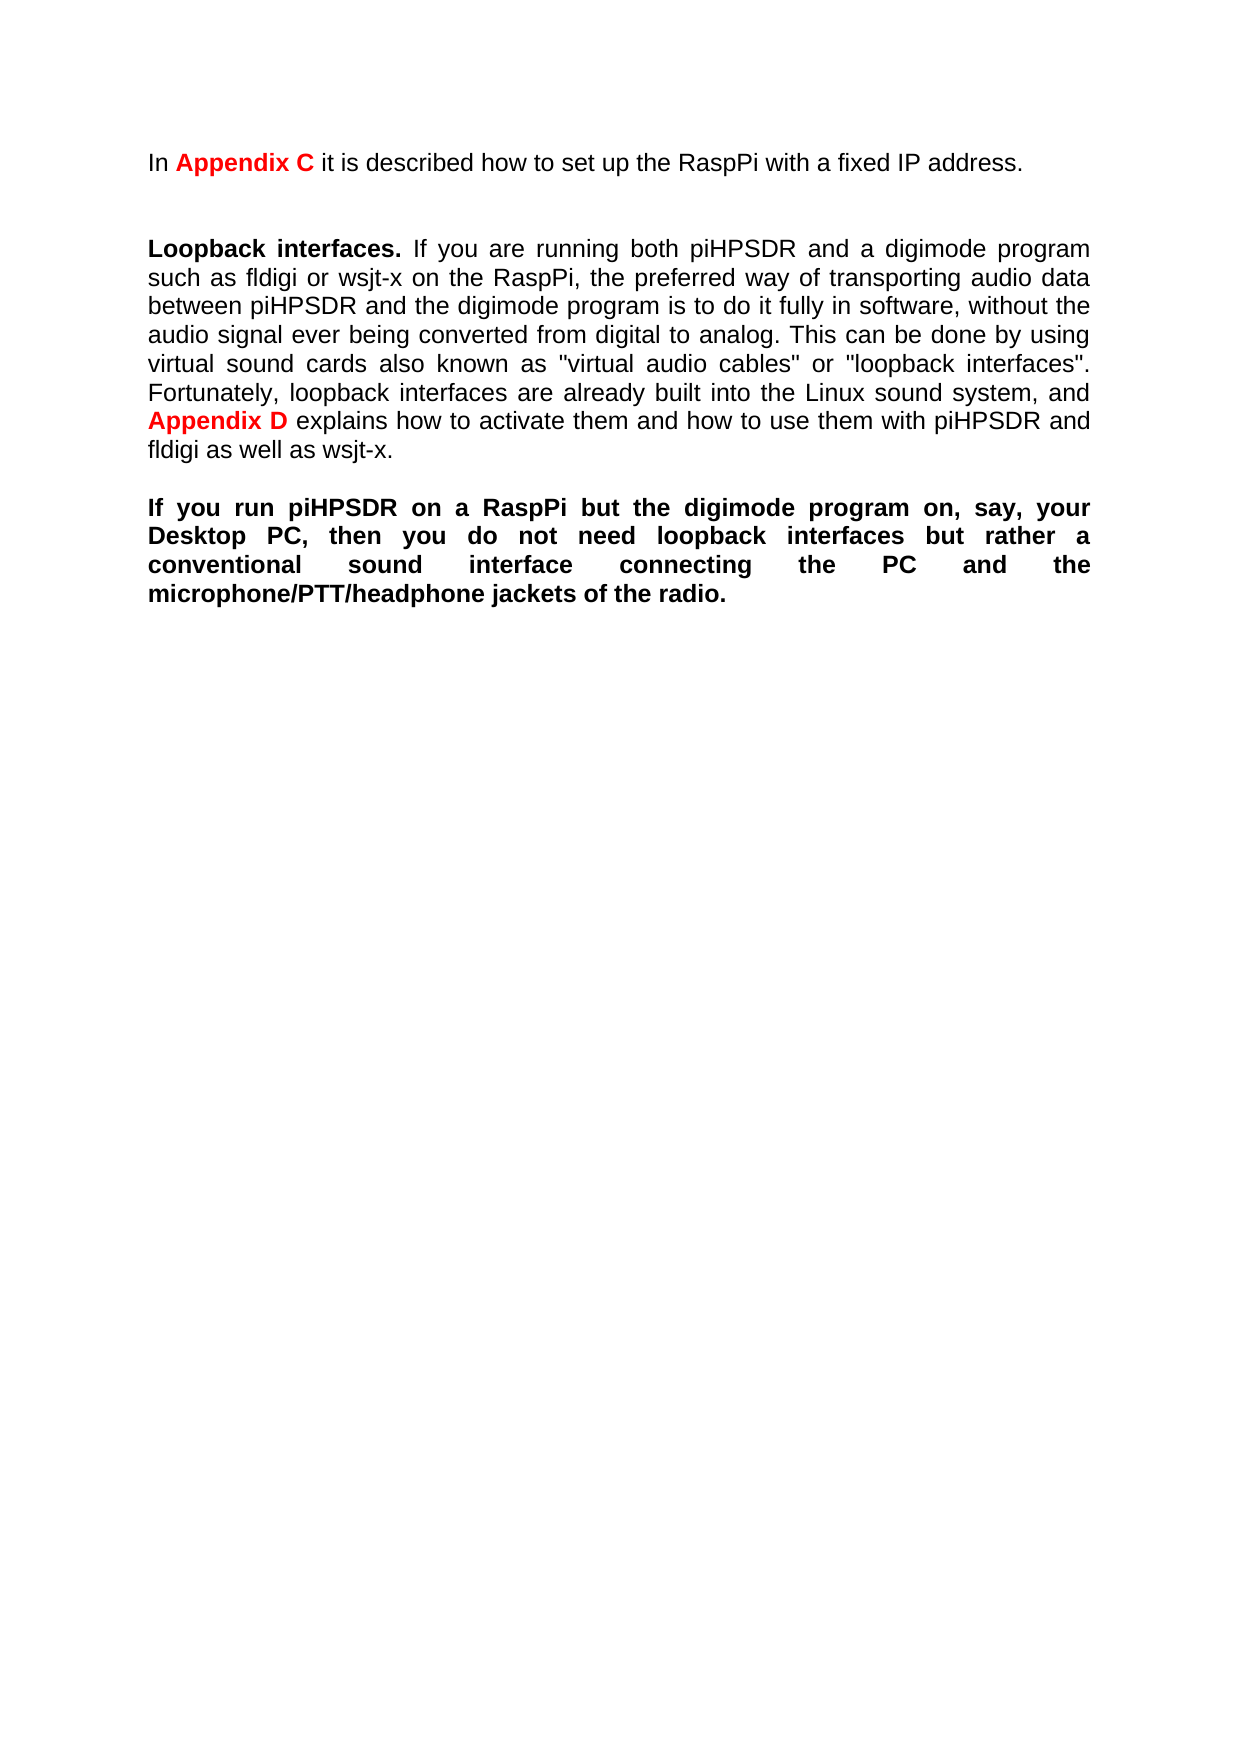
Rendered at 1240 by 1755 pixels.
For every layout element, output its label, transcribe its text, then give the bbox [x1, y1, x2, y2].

text In Appendix C it is described how to set up the RaspPi with a fixed IP address. [148, 148, 1092, 176]
text Loopback interfaces. If you are running both piHPSDR and a digimode program such as fldigi or wsjt-x on the RaspPi, the preferred way of transporting audio data between piHPSDR and the digimode program is to do it fully in software, without the audio signal ever being converted from digital to analog. This can be done by using virtual sound cards also known as "virtual audio cables" or "loopback interfaces". Fortunately, loopback interfaces are already built into the Linux sound system, and Appendix D explains how to activate them and how to use them with piHPSDR and fldigi as well as wsjt-x. [148, 234, 1092, 464]
text If you run piHPSDR on a RaspPi but the digimode program on, say, your Desktop PC, then you do not need loopback interfaces but rather a conventional sound interface connecting the PC and the microphone/PTT/headphone jackets of the radio. [148, 493, 1092, 608]
